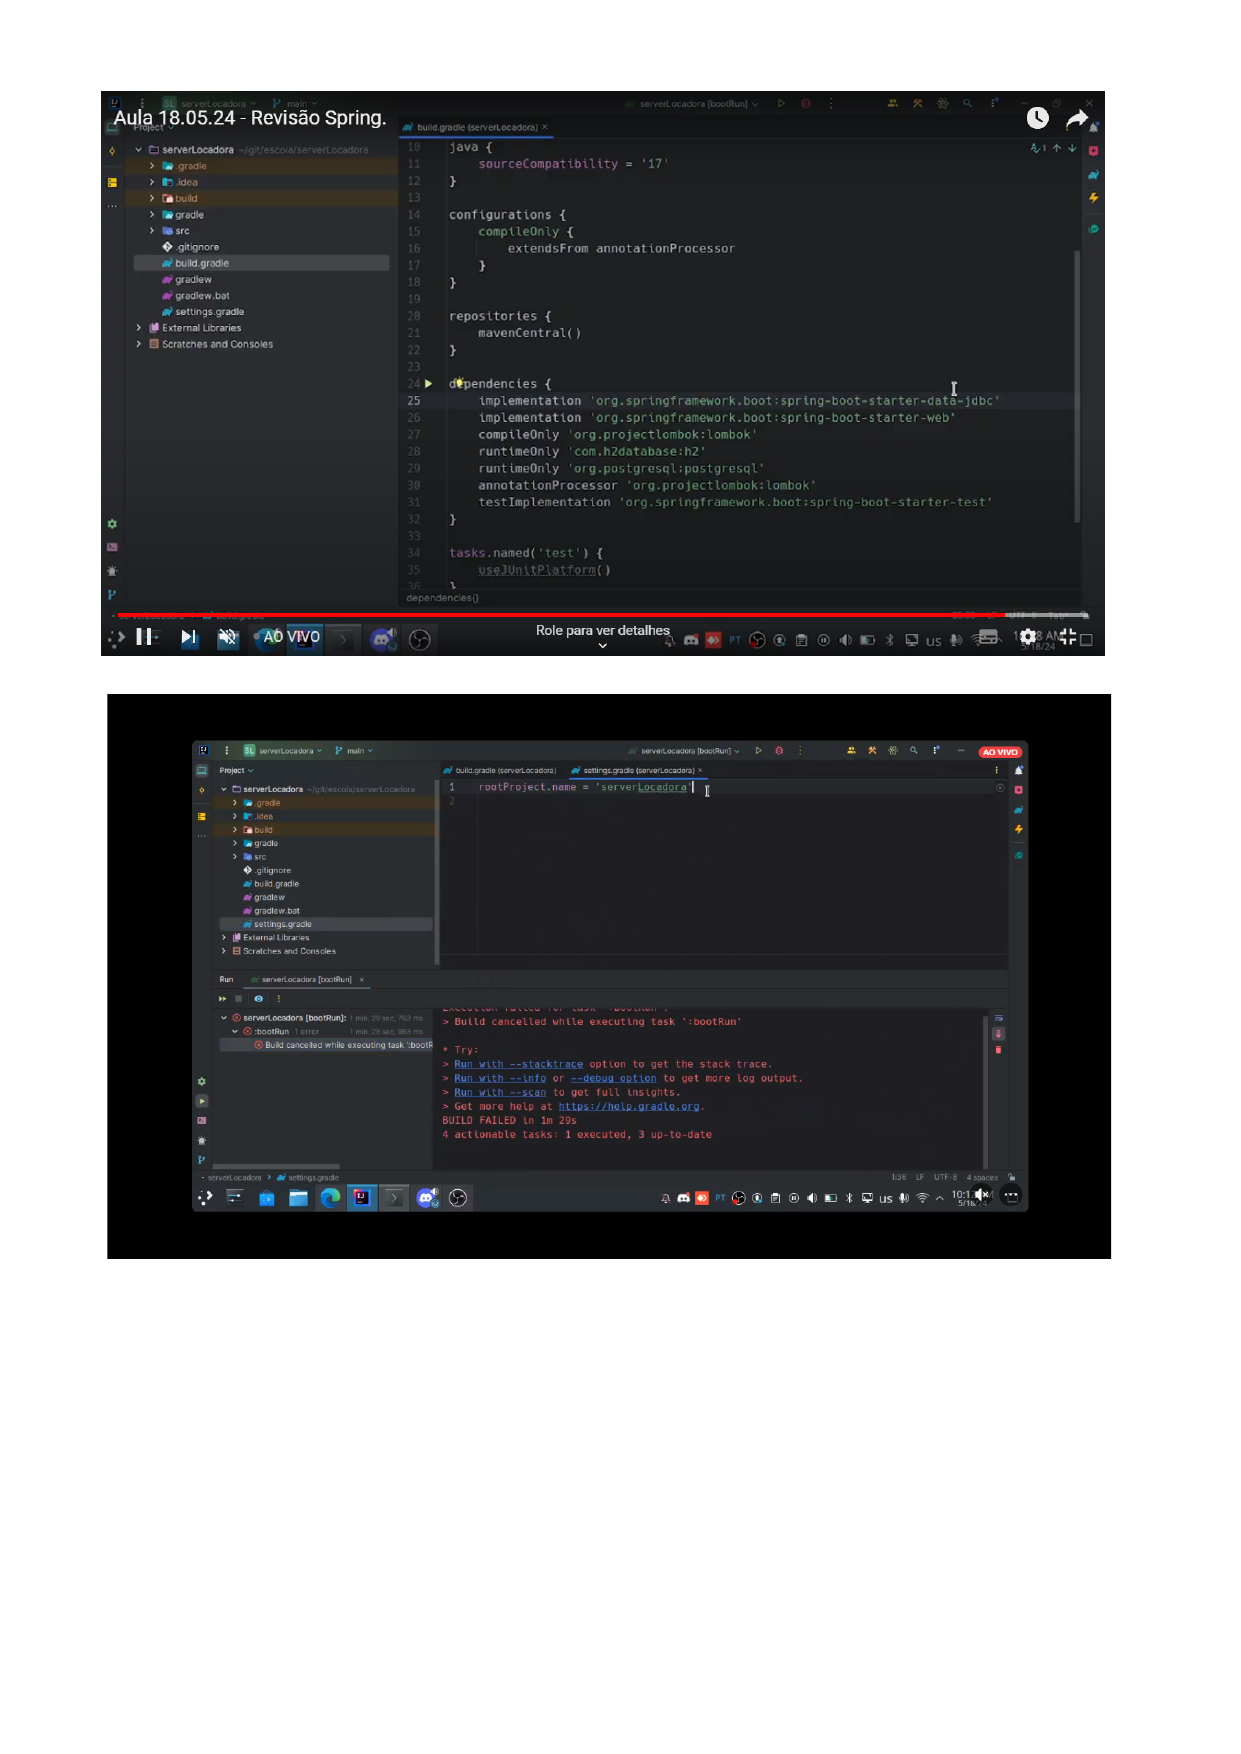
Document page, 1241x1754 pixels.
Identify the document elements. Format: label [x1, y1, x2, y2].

picture [107, 694, 1112, 1259]
picture [101, 91, 1105, 656]
